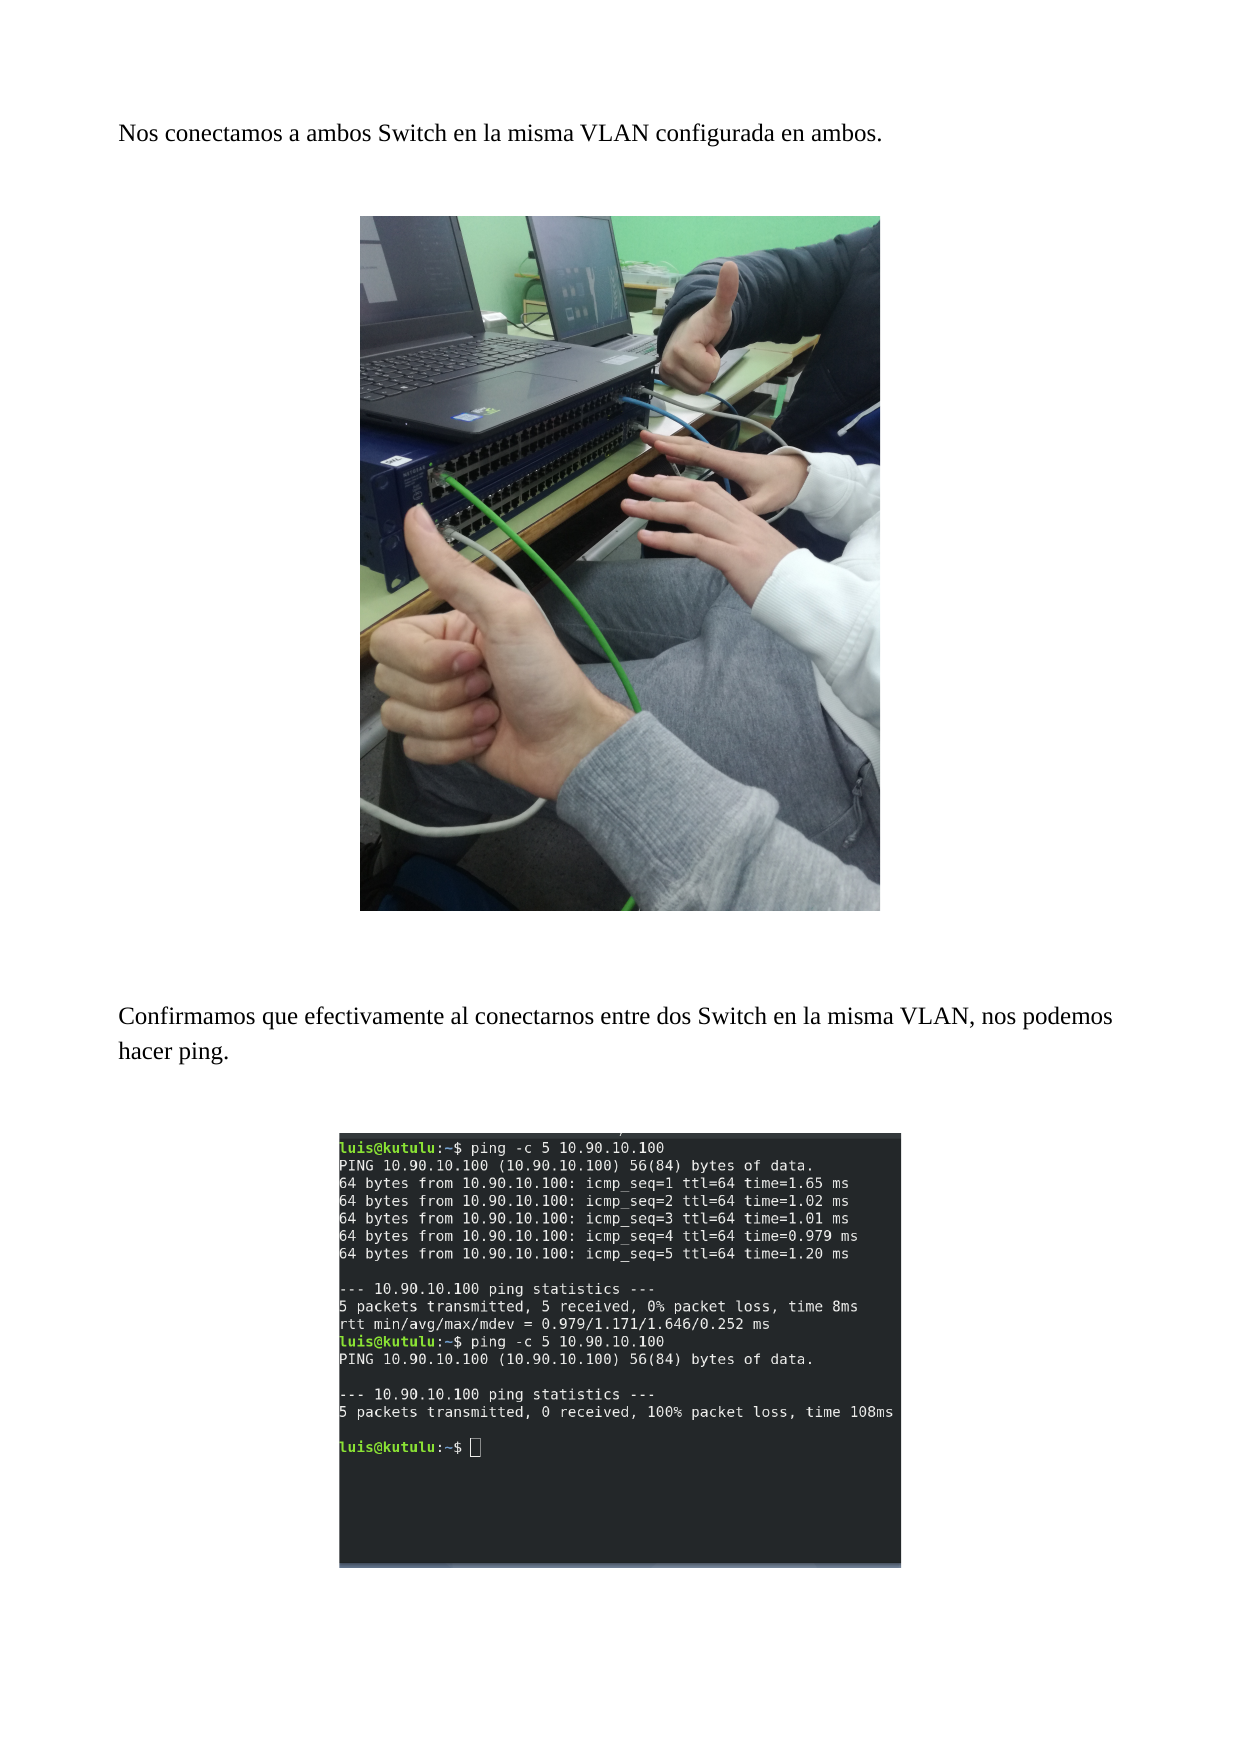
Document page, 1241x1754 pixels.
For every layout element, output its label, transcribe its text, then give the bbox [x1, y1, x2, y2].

picture [360, 216, 881, 911]
text Confirmamos que efectivamente al conectarnos entre dos Switch en la misma VLAN, nos podemos hacer ping. [118, 1001, 1122, 1064]
text Nos conectamos a ambos Switch en la misma VLAN configurada en ambos. [118, 118, 1122, 147]
picture [339, 1133, 761, 1568]
